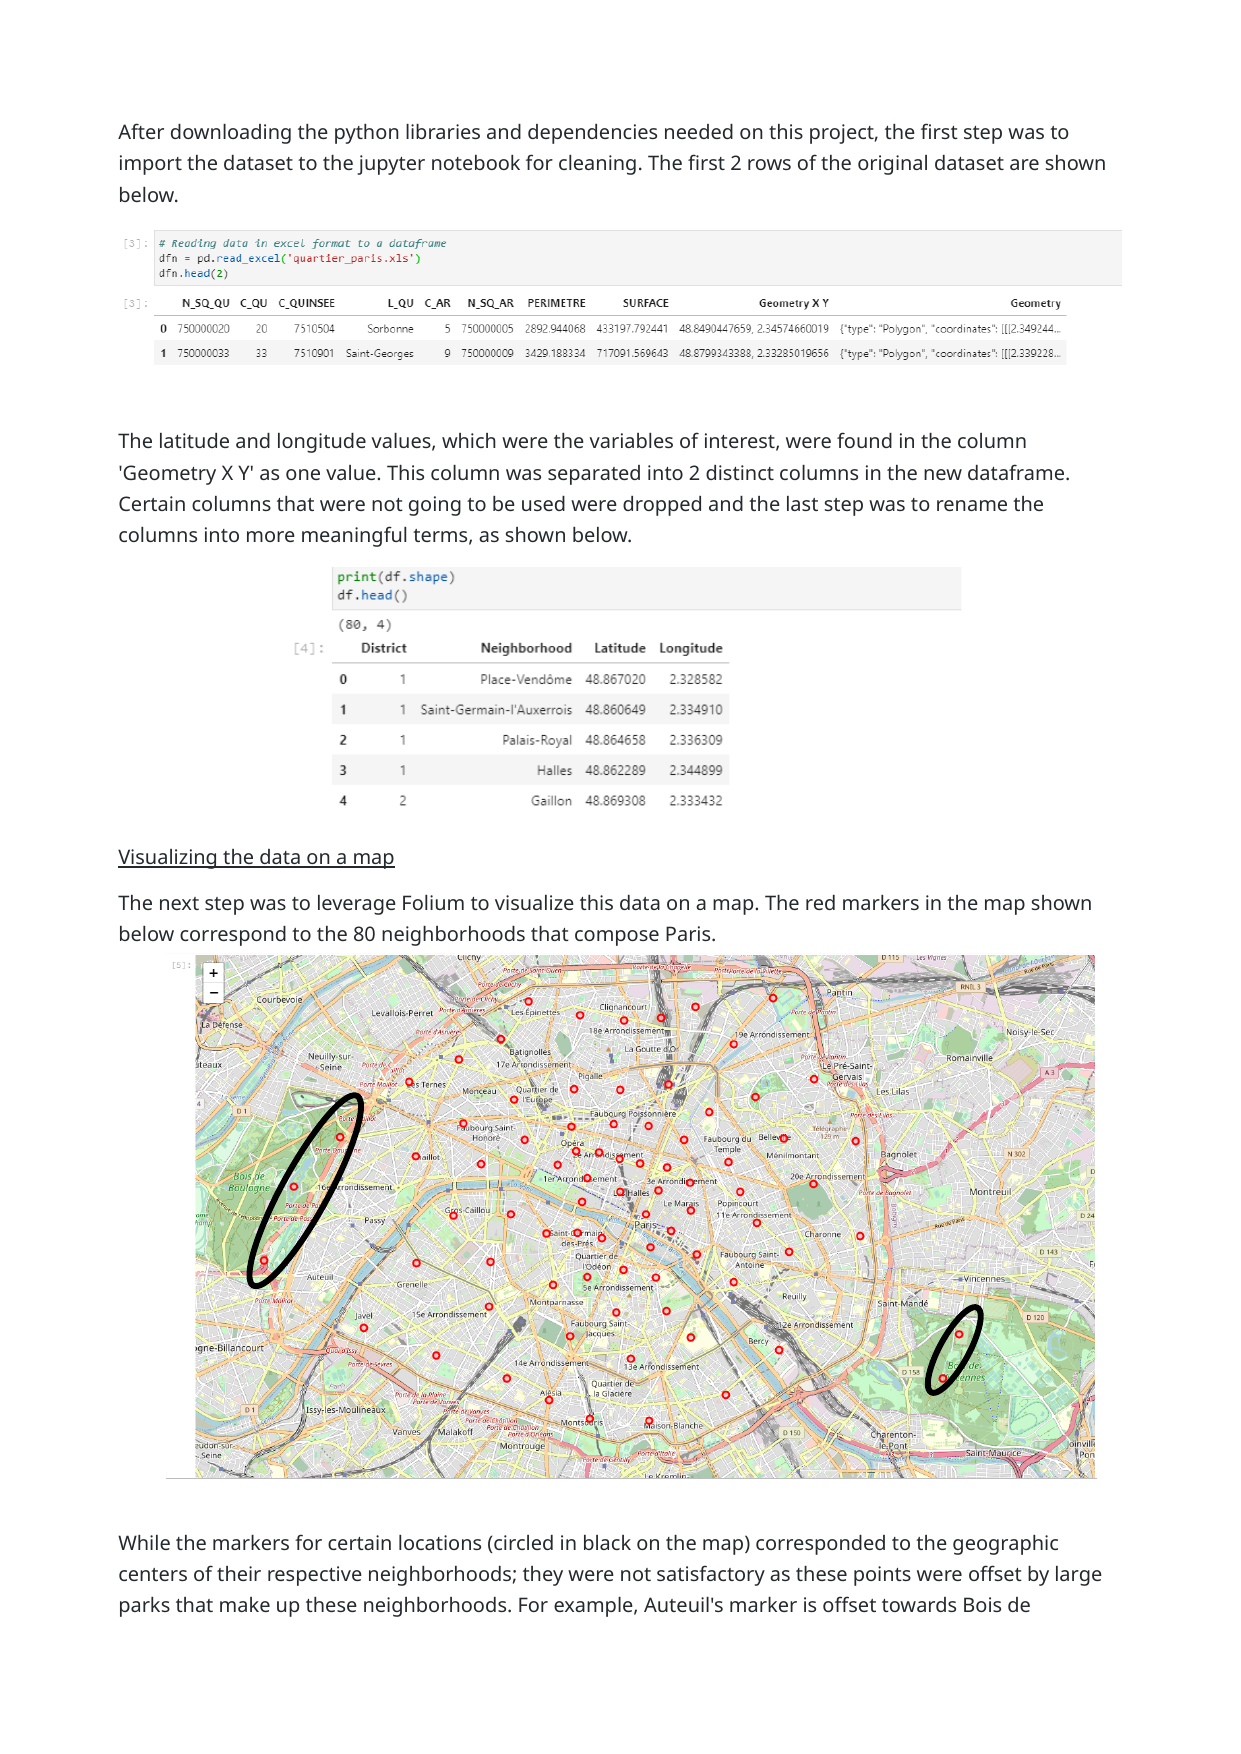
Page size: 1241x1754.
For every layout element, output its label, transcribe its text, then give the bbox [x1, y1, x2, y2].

text The latitude and longitude values, which were the variables of interest, were found in the column 'Geometry X Y' as one value. This column was separated into 2 distinct columns in the new dataframe. Certain columns that were not going to be used were dropped and the last step was to rename the columns into more meaningful terms, as shown below. [118, 427, 1122, 549]
text Visualizing the data on a map [118, 843, 1122, 870]
text The next step was to leverage Folium to visualize this data on a map. The red markers in the map shown below correspond to the 80 neighborhoods that compose Paris. [118, 889, 1122, 947]
picture [118, 226, 1123, 378]
picture [279, 567, 962, 826]
text After downloading the python libraries and dependencies needed on this project, the first step was to import the dataset to the jupyter notebook for cleaning. The first 2 rows of the original dataset are shown below. [118, 118, 1122, 208]
text While the markers for certain locations (circled in black on the map) corresponded to the geographic centers of their respective neighborhoods; they were not satisfactory as these points were offset by large parks that make up these neighborhoods. For example, Auteuil's marker is offset towards Bois de [118, 1529, 1122, 1619]
picture [165, 953, 1098, 1479]
